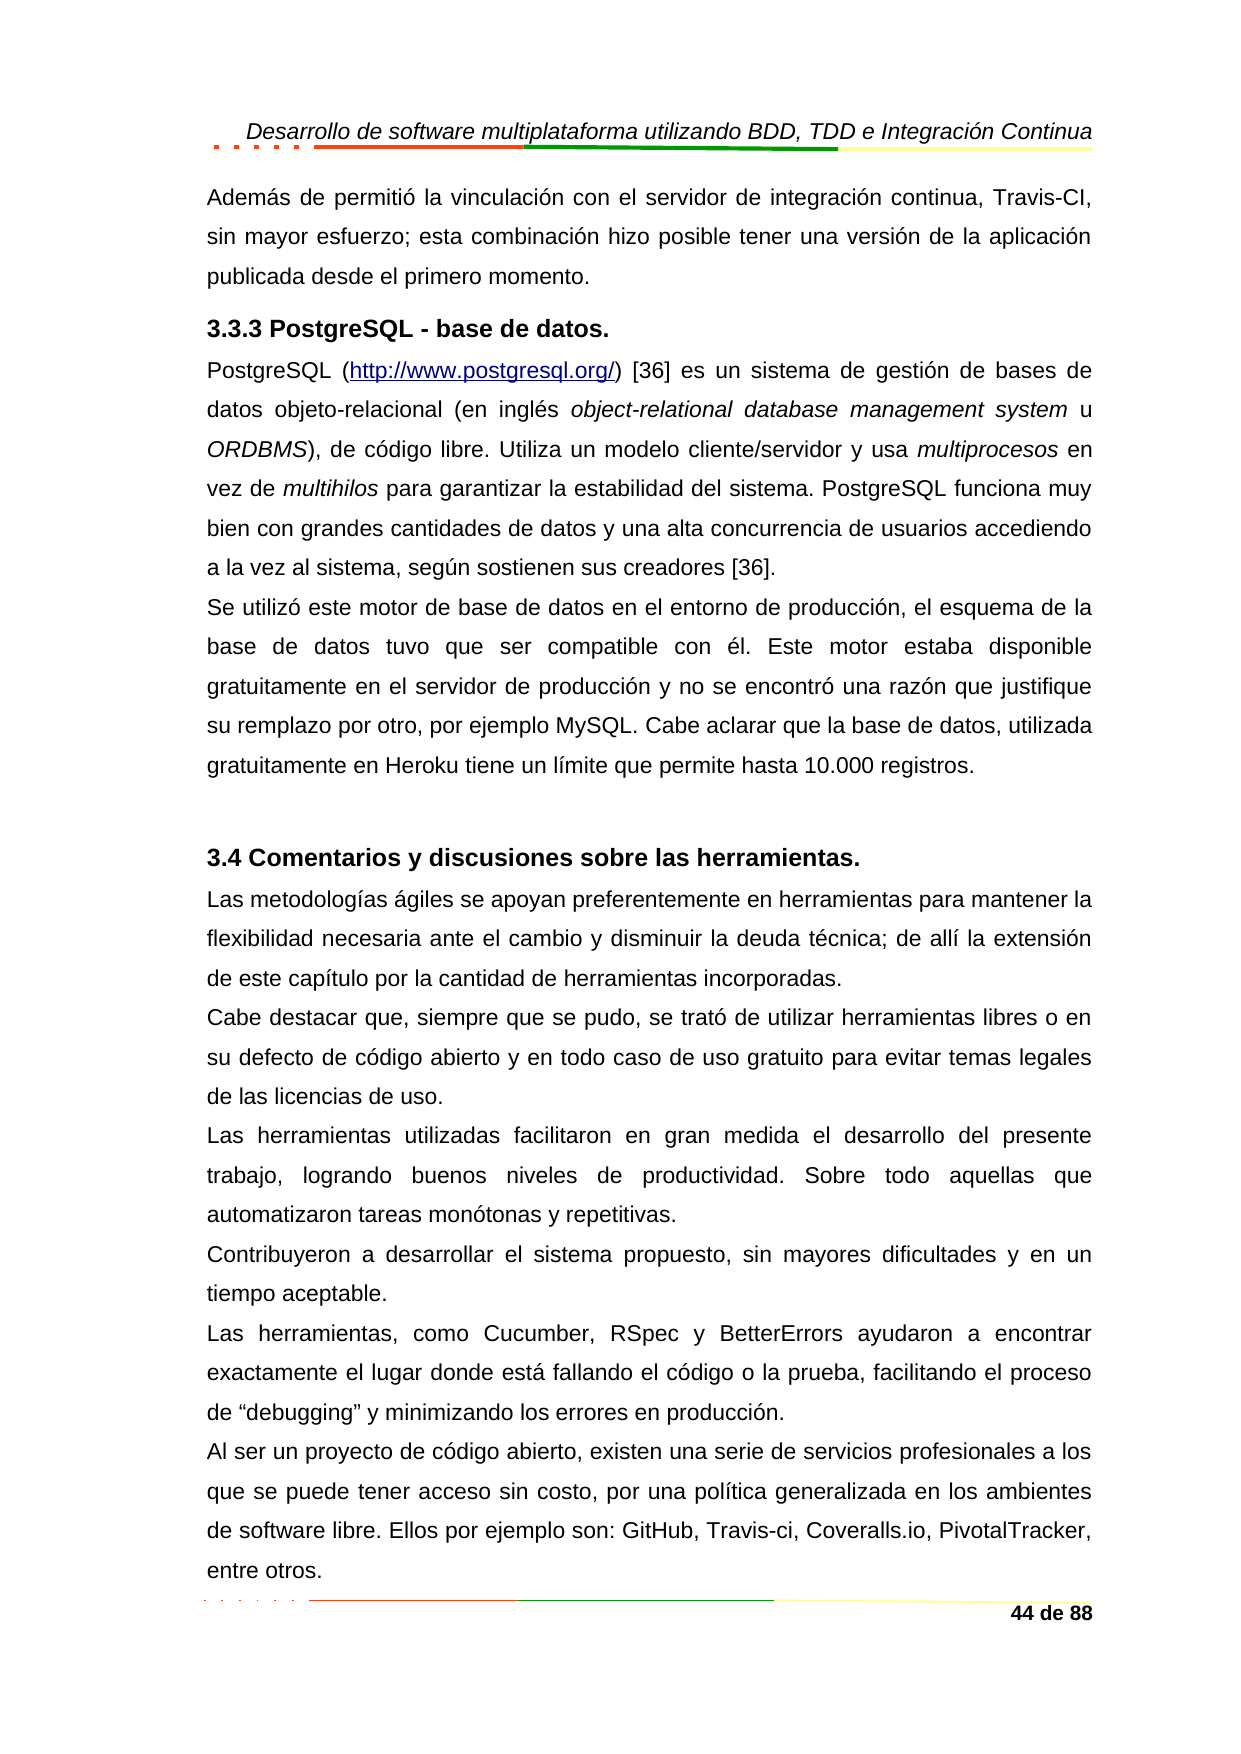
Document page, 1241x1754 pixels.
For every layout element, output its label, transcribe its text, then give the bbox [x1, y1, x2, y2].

text Al ser un proyecto de código abierto, existen una serie de servicios profesionales a los que se puede tener acceso sin costo, por una política generalizada en los ambientes de software libre. Ellos por ejemplo son: GitHub, Travis-ci, Coveralls.io, PivotalTracker, entre otros. [207, 1438, 1093, 1583]
text PostgreSQL (http://www.postgresql.org/) [36] es un sistema de gestión de bases de datos objeto-relacional (en inglés object-relational database management system u ORDBMS), de código libre. Utiliza un modelo cliente/servidor y usa multiprocesos en vez de multihilos para garantizar la estabilidad del sistema. PostgreSQL funciona muy bien con grandes cantidades de datos y una alta concurrencia de usuarios accediendo a la vez al sistema, según sostienen sus creadores [36]. [207, 357, 1093, 581]
text Las herramientas, como Cucumber, RSpec y BetterErrors ayudaron a encontrar exactamente el lugar donde está fallando el código o la prueba, facilitando el proceso de “debugging” y minimizando los errores en producción. [207, 1320, 1093, 1425]
text Contribuyeron a desarrollar el sistema propuesto, sin mayores dificultades y en un tiempo aceptable. [207, 1241, 1093, 1307]
text Las herramientas utilizadas facilitaron en gran medida el desarrollo del presente trabajo, logrando buenos niveles de productividad. Sobre todo aquellas que automatizaron tareas monótonas y repetitivas. [207, 1122, 1093, 1228]
text Además de permitió la vinculación con el servidor de integración continua, Travis-CI, sin mayor esfuerzo; esta combinación hizo posible tener una versión de la aplicación publicada desde el primero momento. [207, 184, 1093, 289]
text Las metodologías ágiles se apoyan preferentemente en herramientas para mantener la flexibilidad necesaria ante el cambio y disminuir la deuda técnica; de allí la extensión de este capítulo por la cantidad de herramientas incorporadas. [207, 886, 1093, 991]
text Cabe destacar que, siempre que se pudo, se trató de utilizar herramientas libres o en su defecto de código abierto y en todo caso de uso gratuito para evitar temas legales de las licencias de uso. [207, 1004, 1093, 1109]
text Se utilizó este motor de base de datos en el entorno de producción, el esquema de la base de datos tuvo que ser compatible con él. Este motor estaba disponible gratuitamente en el servidor de producción y no se encontró una razón que justifique su remplazo por otro, por ejemplo MySQL. Cabe aclarar que la base de datos, utilizada gratuitamente en Heroku tiene un límite que permite hasta 10.000 registros. [207, 594, 1093, 778]
list 3.3.3 PostgreSQL - base de datos. [207, 314, 1093, 343]
text 3.4 Comentarios y discusiones sobre las herramientas. [207, 842, 1093, 871]
